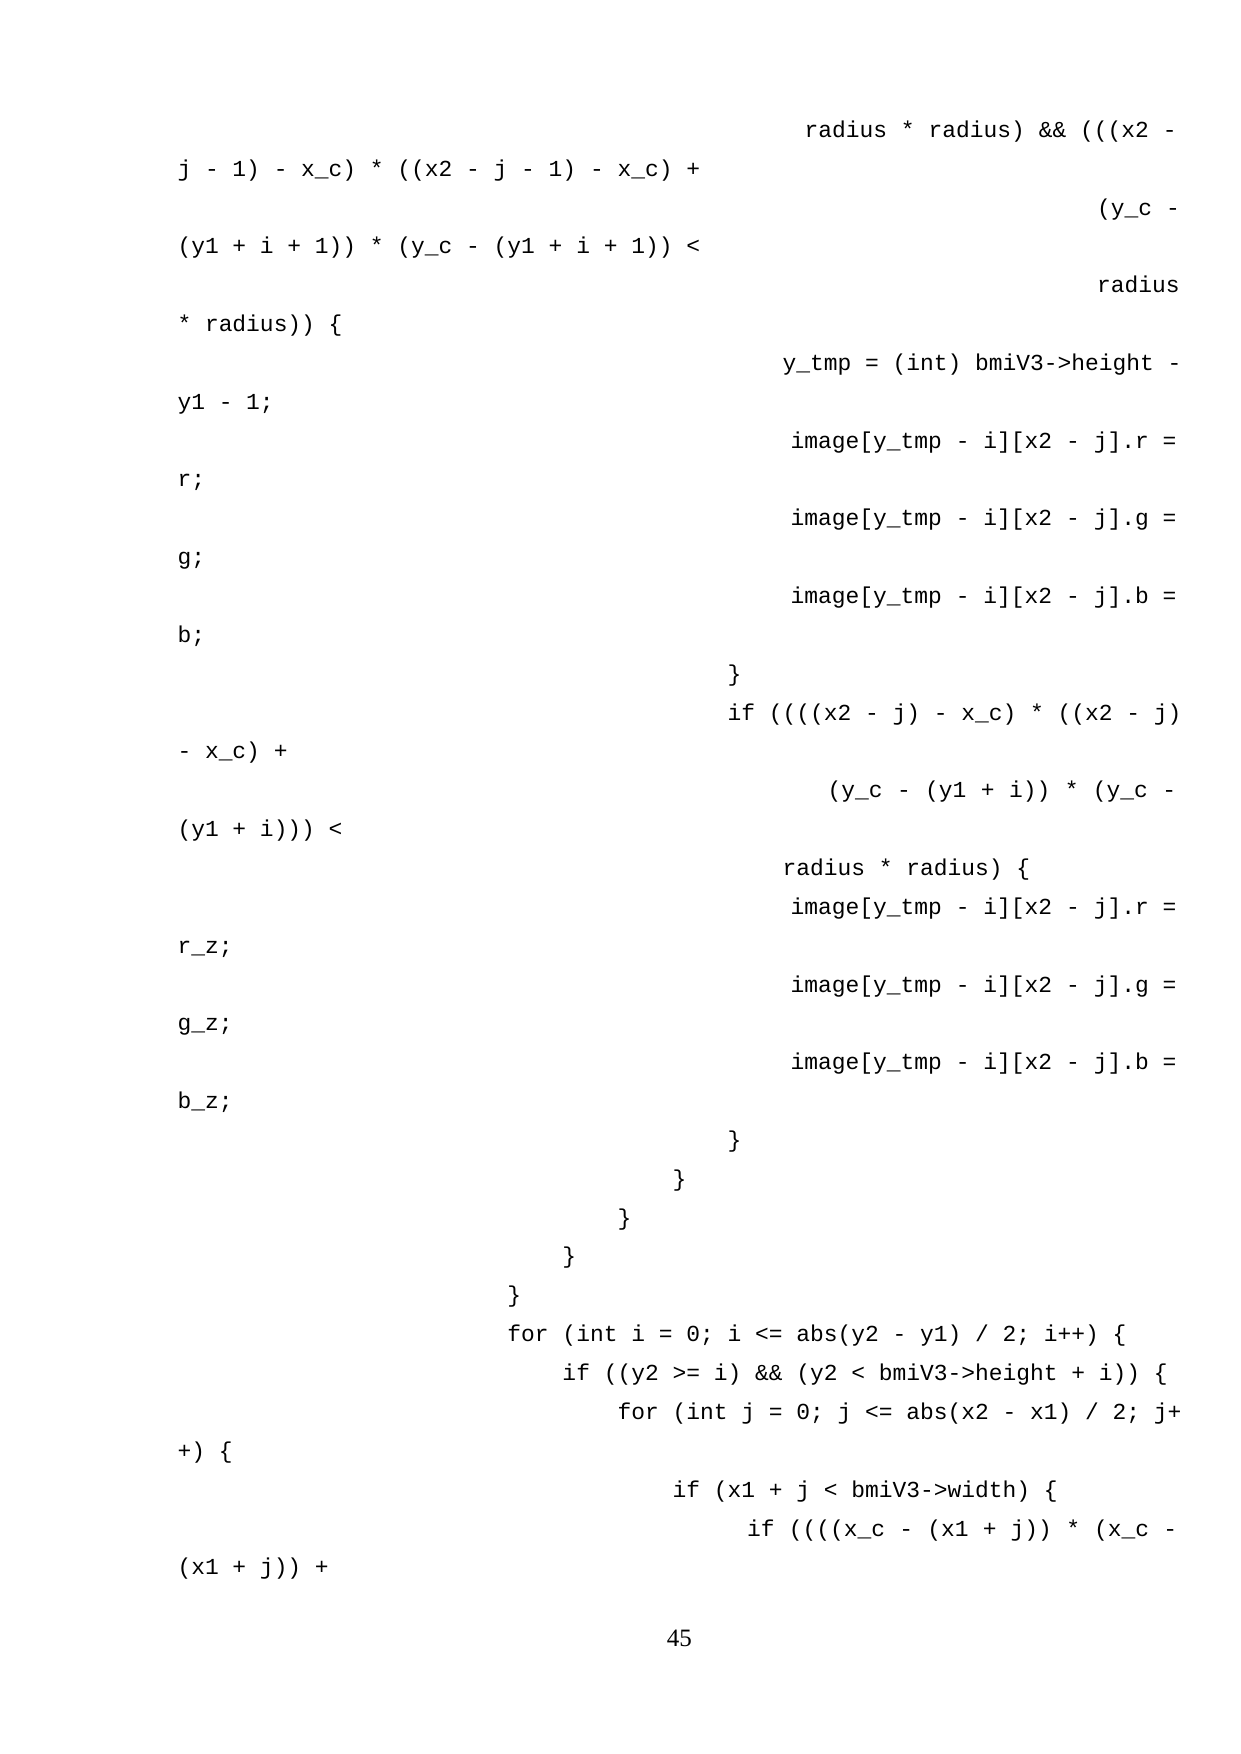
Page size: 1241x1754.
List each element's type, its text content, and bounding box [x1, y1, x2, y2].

text if (x1 + j < bmiV3->width) { [177, 1478, 1181, 1504]
text } [177, 1245, 1181, 1271]
text radius * radius)) { [177, 273, 1181, 338]
text if ((y2 >= i) && (y2 < bmiV3->height + i)) { [177, 1361, 1181, 1387]
text if ((((x_c - (x1 + j)) * (x_c - (x1 + j)) + [177, 1517, 1181, 1582]
text image[y_tmp - i][x2 - j].g = g_z; [177, 973, 1181, 1038]
text for (int i = 0; i <= abs(y2 - y1) / 2; i++) { [177, 1323, 1181, 1348]
text for (int j = 0; j <= abs(x2 - x1) / 2; j++) { [177, 1400, 1181, 1465]
text } [177, 1128, 1181, 1154]
text image[y_tmp - i][x2 - j].r = r_z; [177, 895, 1181, 960]
text radius * radius) { [177, 856, 1181, 882]
text image[y_tmp - i][x2 - j].r = r; [177, 429, 1181, 494]
text (y_c - (y1 + i + 1)) * (y_c - (y1 + i + 1)) < [177, 196, 1181, 261]
text image[y_tmp - i][x2 - j].b = b_z; [177, 1051, 1181, 1115]
text } [177, 1167, 1181, 1193]
text if ((((x2 - j) - x_c) * ((x2 - j) - x_c) + [177, 701, 1181, 766]
text image[y_tmp - i][x2 - j].b = b; [177, 584, 1181, 649]
text (y_c - (y1 + i)) * (y_c - (y1 + i))) < [177, 779, 1181, 843]
text } [177, 1206, 1181, 1232]
text y_tmp = (int) bmiV3->height - y1 - 1; [177, 351, 1181, 416]
text } [177, 662, 1181, 688]
text radius * radius) && (((x2 - j - 1) - x_c) * ((x2 - j - 1) - x_c) + [177, 118, 1181, 183]
text } [177, 1284, 1181, 1310]
text image[y_tmp - i][x2 - j].g = g; [177, 507, 1181, 571]
